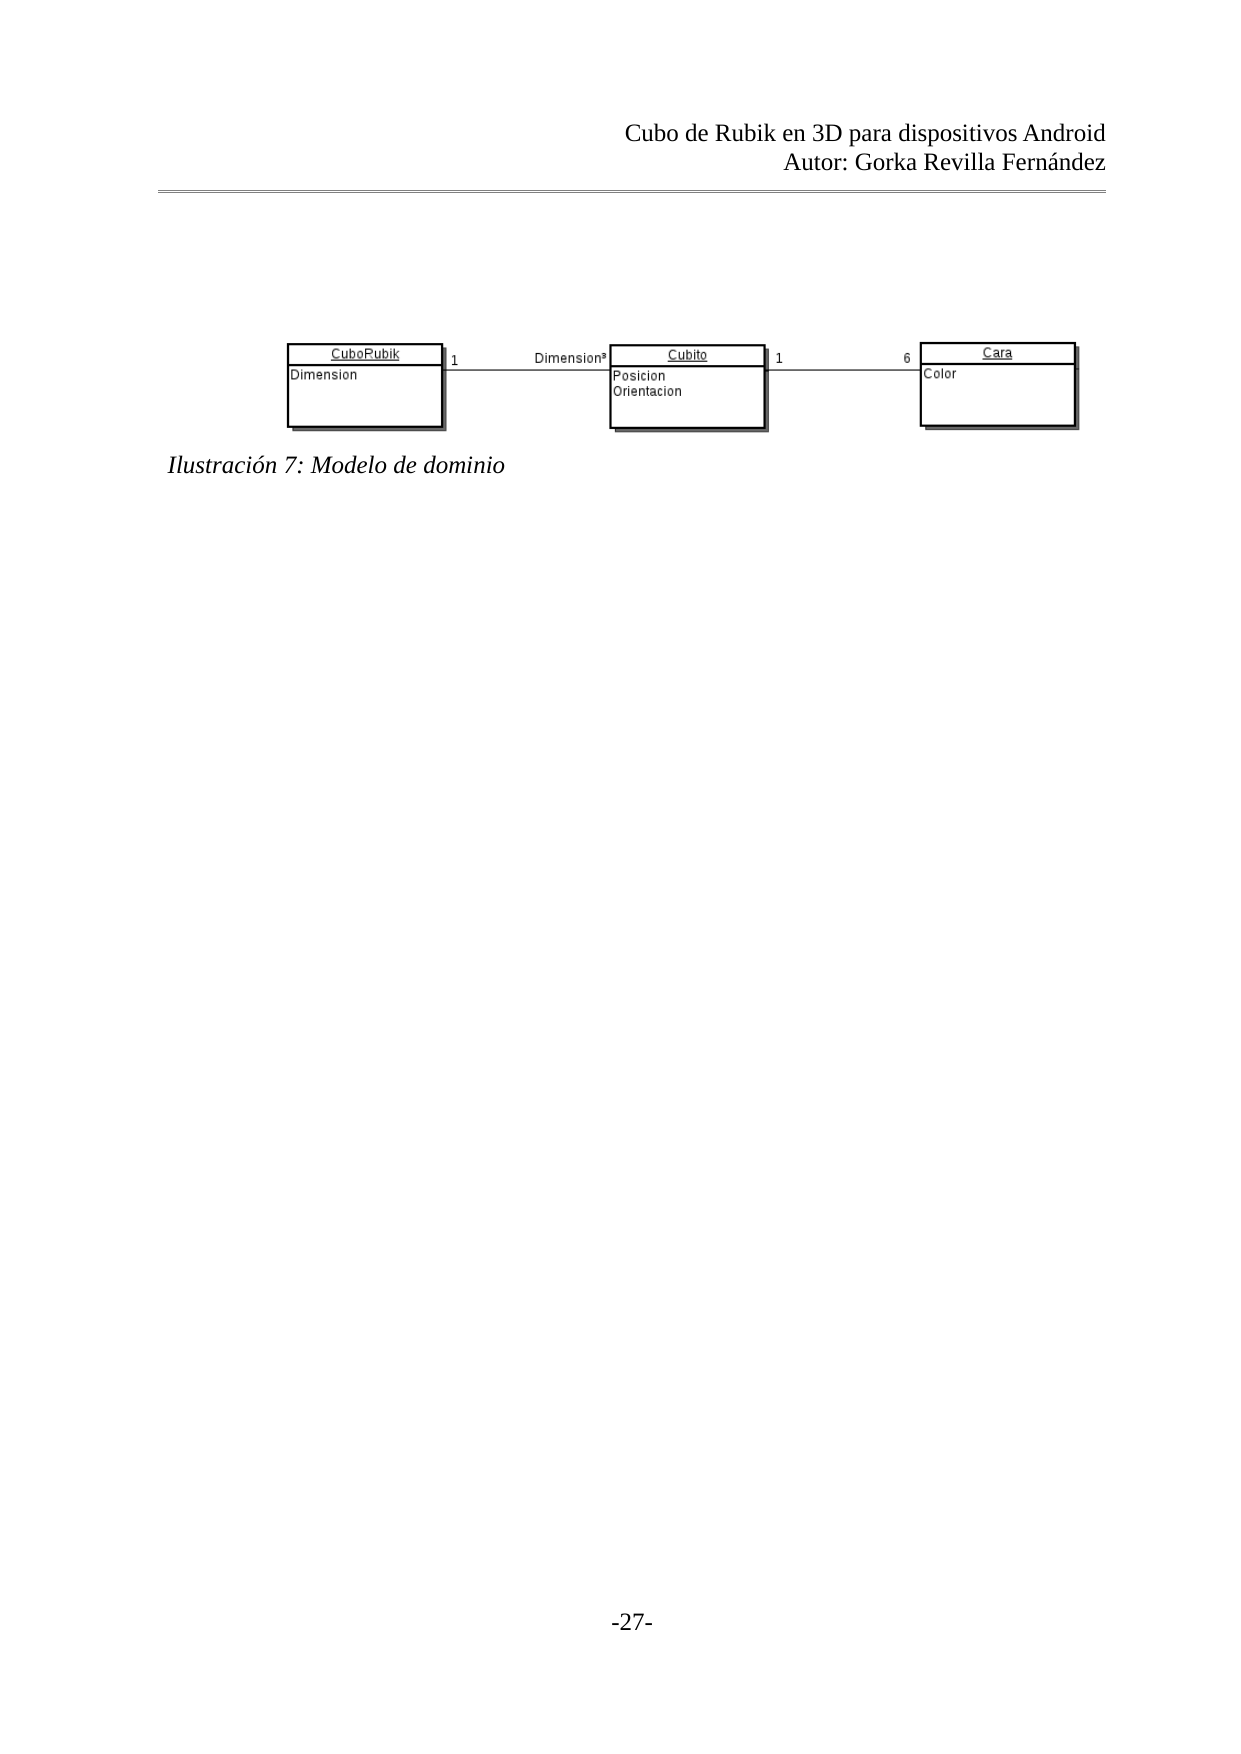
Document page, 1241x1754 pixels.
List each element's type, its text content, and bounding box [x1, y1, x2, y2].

text Ilustración 7: Modelo de dominio [167, 450, 1096, 478]
picture [167, 234, 1097, 450]
